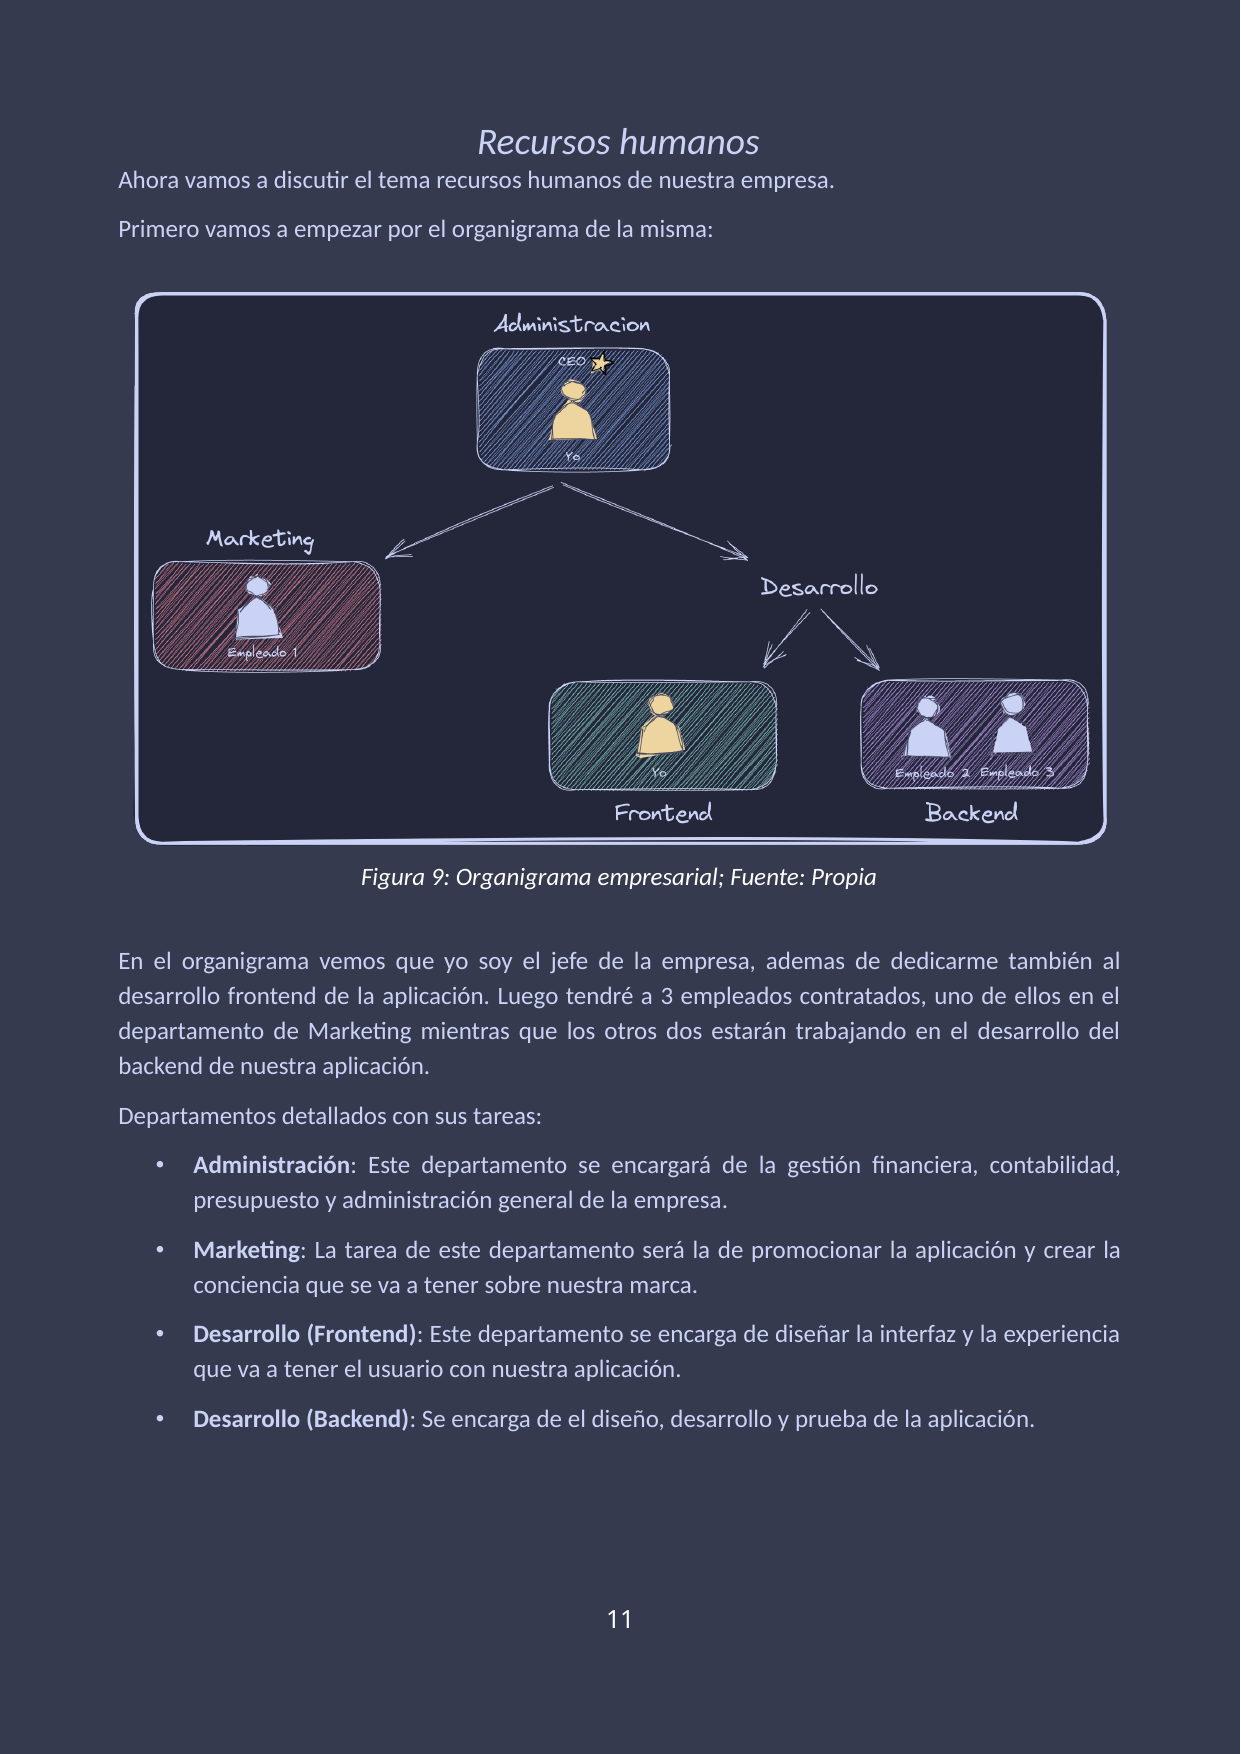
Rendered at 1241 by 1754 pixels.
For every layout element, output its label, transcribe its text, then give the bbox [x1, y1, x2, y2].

text Ahora vamos a discutir el tema recursos humanos de nuestra empresa. [118, 164, 1122, 194]
list Desarrollo (Backend): Se encarga de el diseño, desarrollo y prueba de la aplicación. [156, 1403, 1122, 1434]
list Administración: Este departamento se encargará de la gestión financiera, contabilidad, presupuesto y administración general de la empresa. [156, 1149, 1122, 1215]
list Marketing: La tarea de este departamento será la de promocionar la aplicación y crear la conciencia que se va a tener sobre nuestra marca. [156, 1234, 1122, 1299]
list Desarrollo (Frontend): Este departamento se encarga de diseñar la interfaz y la experiencia que va a tener el usuario con nuestra aplicación. [156, 1319, 1122, 1384]
text Primero vamos a empezar por el organigrama de la misma: [118, 213, 1122, 244]
picture [118, 275, 1123, 861]
text Recursos humanos [118, 118, 1122, 164]
text Figura 9: Organigrama empresarial; Fuente: Propia [118, 861, 1122, 891]
text Departamentos detallados con sus tareas: [118, 1100, 1122, 1130]
text En el organigrama vemos que yo soy el jefe de la empresa, ademas de dedicarme también al desarrollo frontend de la aplicación. Luego tendré a 3 empleados contratados, uno de ellos en el departamento de Marketing mientras que los otros dos estarán trabajando en el desarrollo del backend de nuestra aplicación. [118, 945, 1122, 1081]
